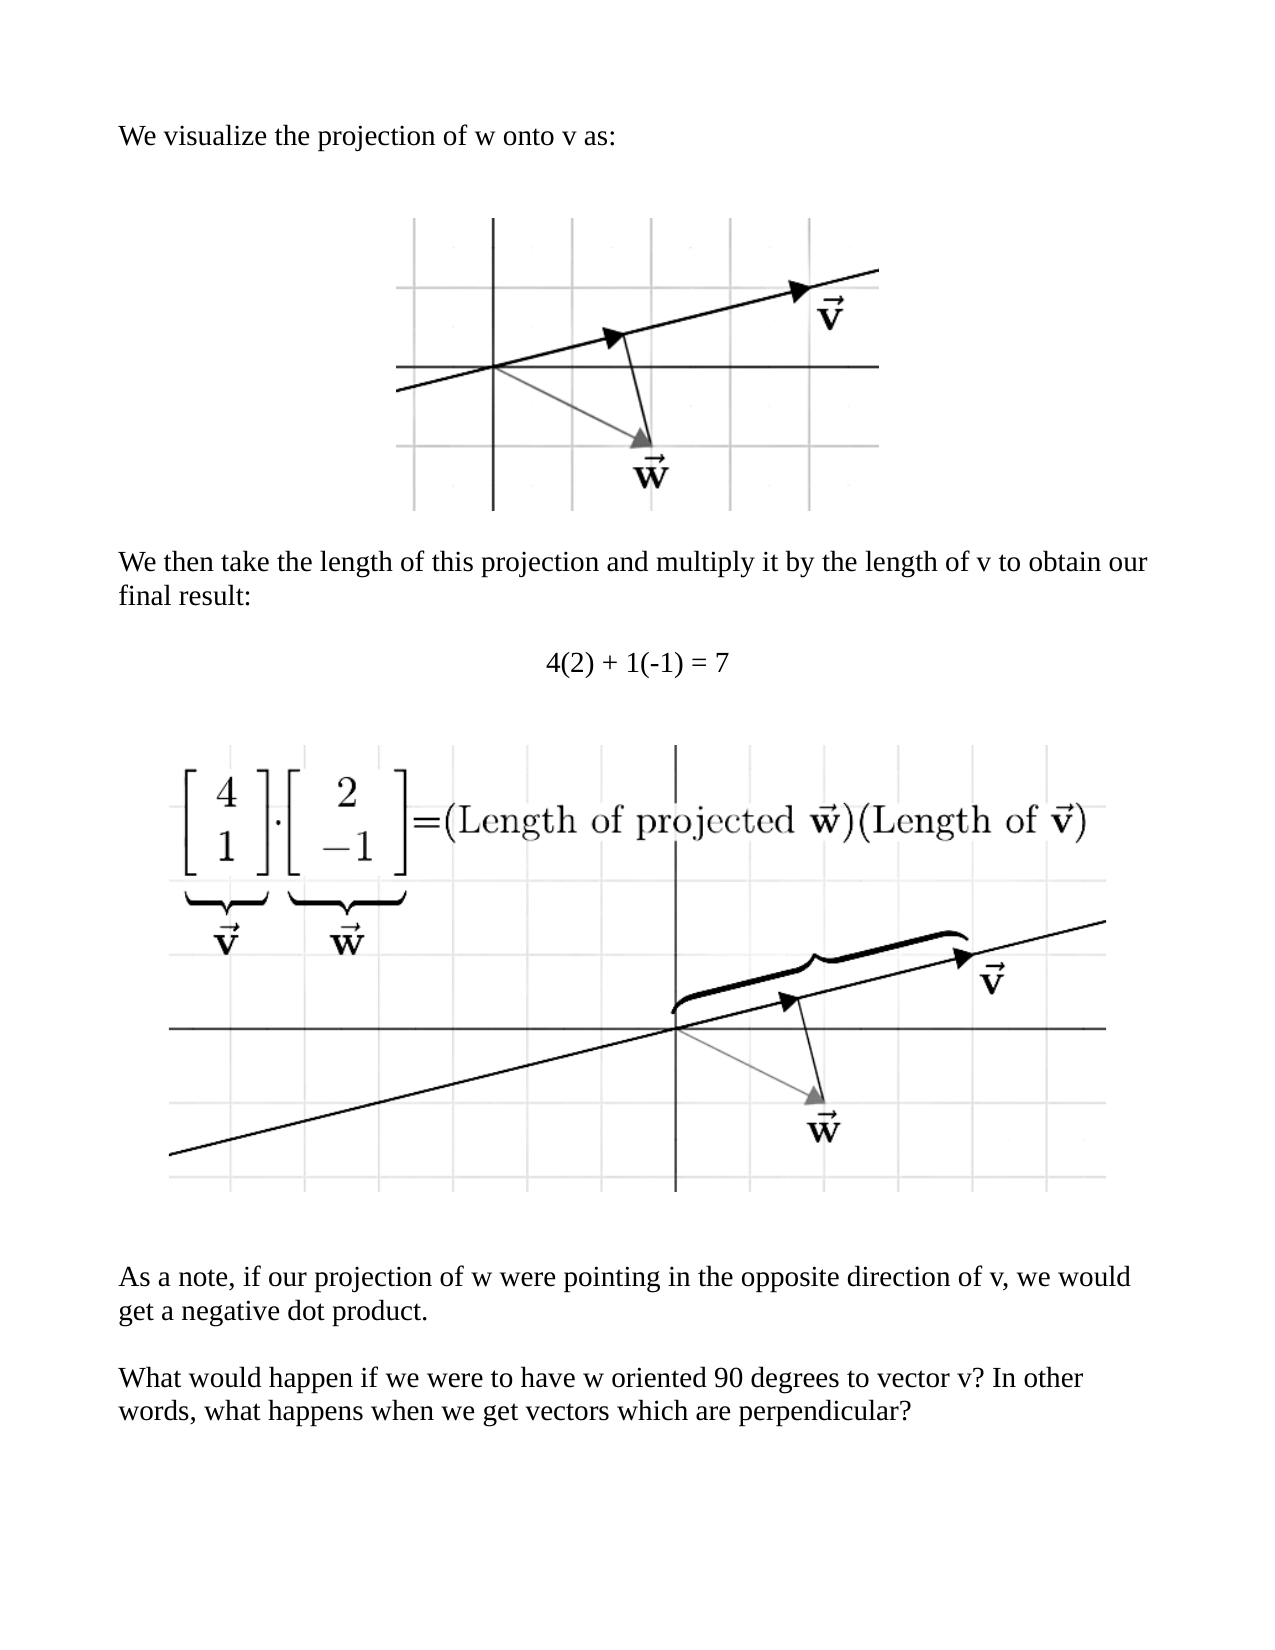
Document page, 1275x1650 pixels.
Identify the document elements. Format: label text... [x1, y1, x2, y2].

text 4(2) + 1(-1) = 7 [118, 645, 1157, 678]
text We then take the length of this projection and multiply it by the length of v to obtain our final result: [118, 544, 1157, 611]
text As a note, if our projection of w were pointing in the opposite direction of v, we would get a negative dot product. [118, 1259, 1157, 1326]
picture [168, 745, 1107, 1192]
picture [396, 218, 879, 511]
text What would happen if we were to have w oriented 90 degrees to vector v? In other words, what happens when we get vectors which are perpendicular? [118, 1360, 1157, 1427]
text We visualize the projection of w onto v as: [118, 118, 1157, 152]
